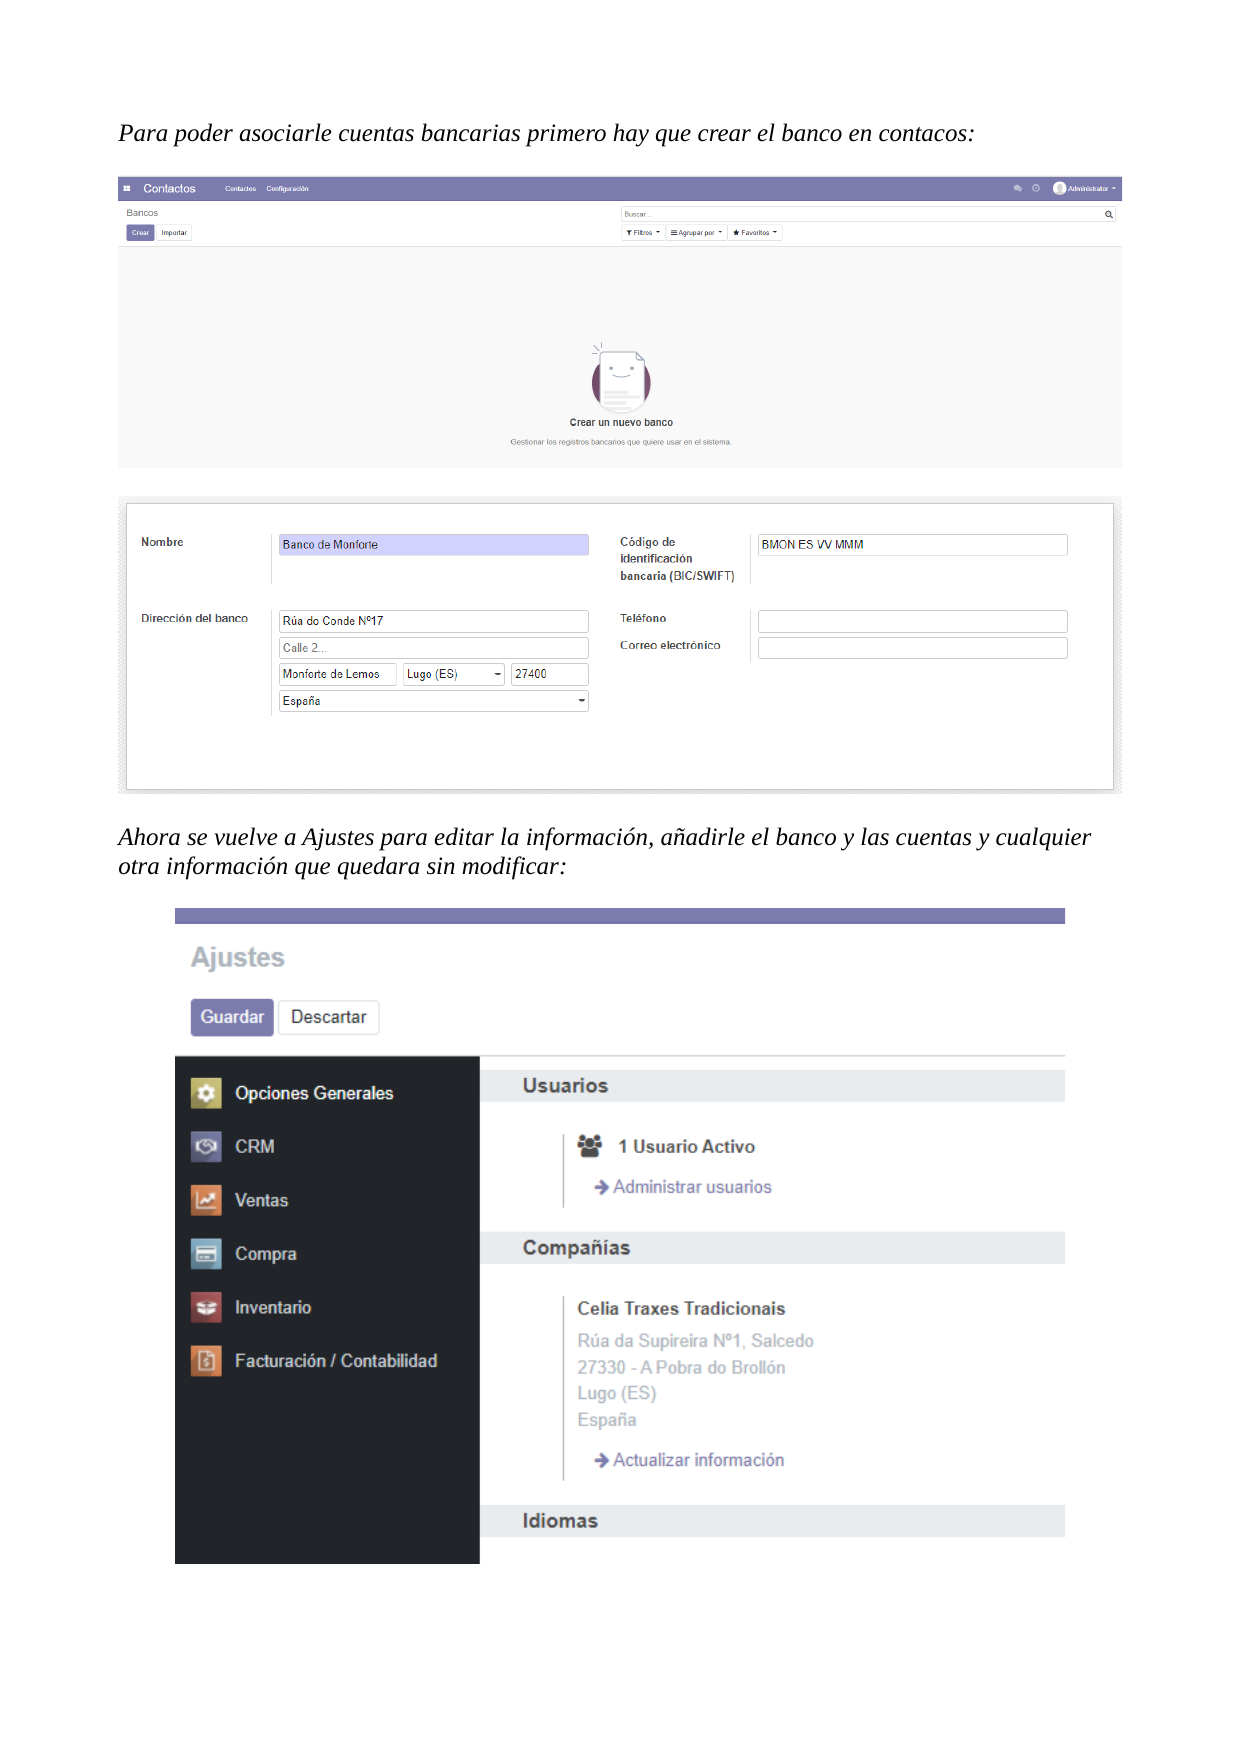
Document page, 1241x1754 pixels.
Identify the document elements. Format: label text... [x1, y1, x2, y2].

picture [118, 496, 1123, 794]
picture [118, 175, 1123, 468]
picture [175, 908, 1066, 1564]
text Ahora se vuelve a Ajustes para editar la información, añadirle el banco y las cuentas y cualquier otra información que quedara sin modificar: [118, 822, 1122, 880]
text Para poder asociarle cuentas bancarias primero hay que crear el banco en contacos: [118, 118, 1122, 175]
